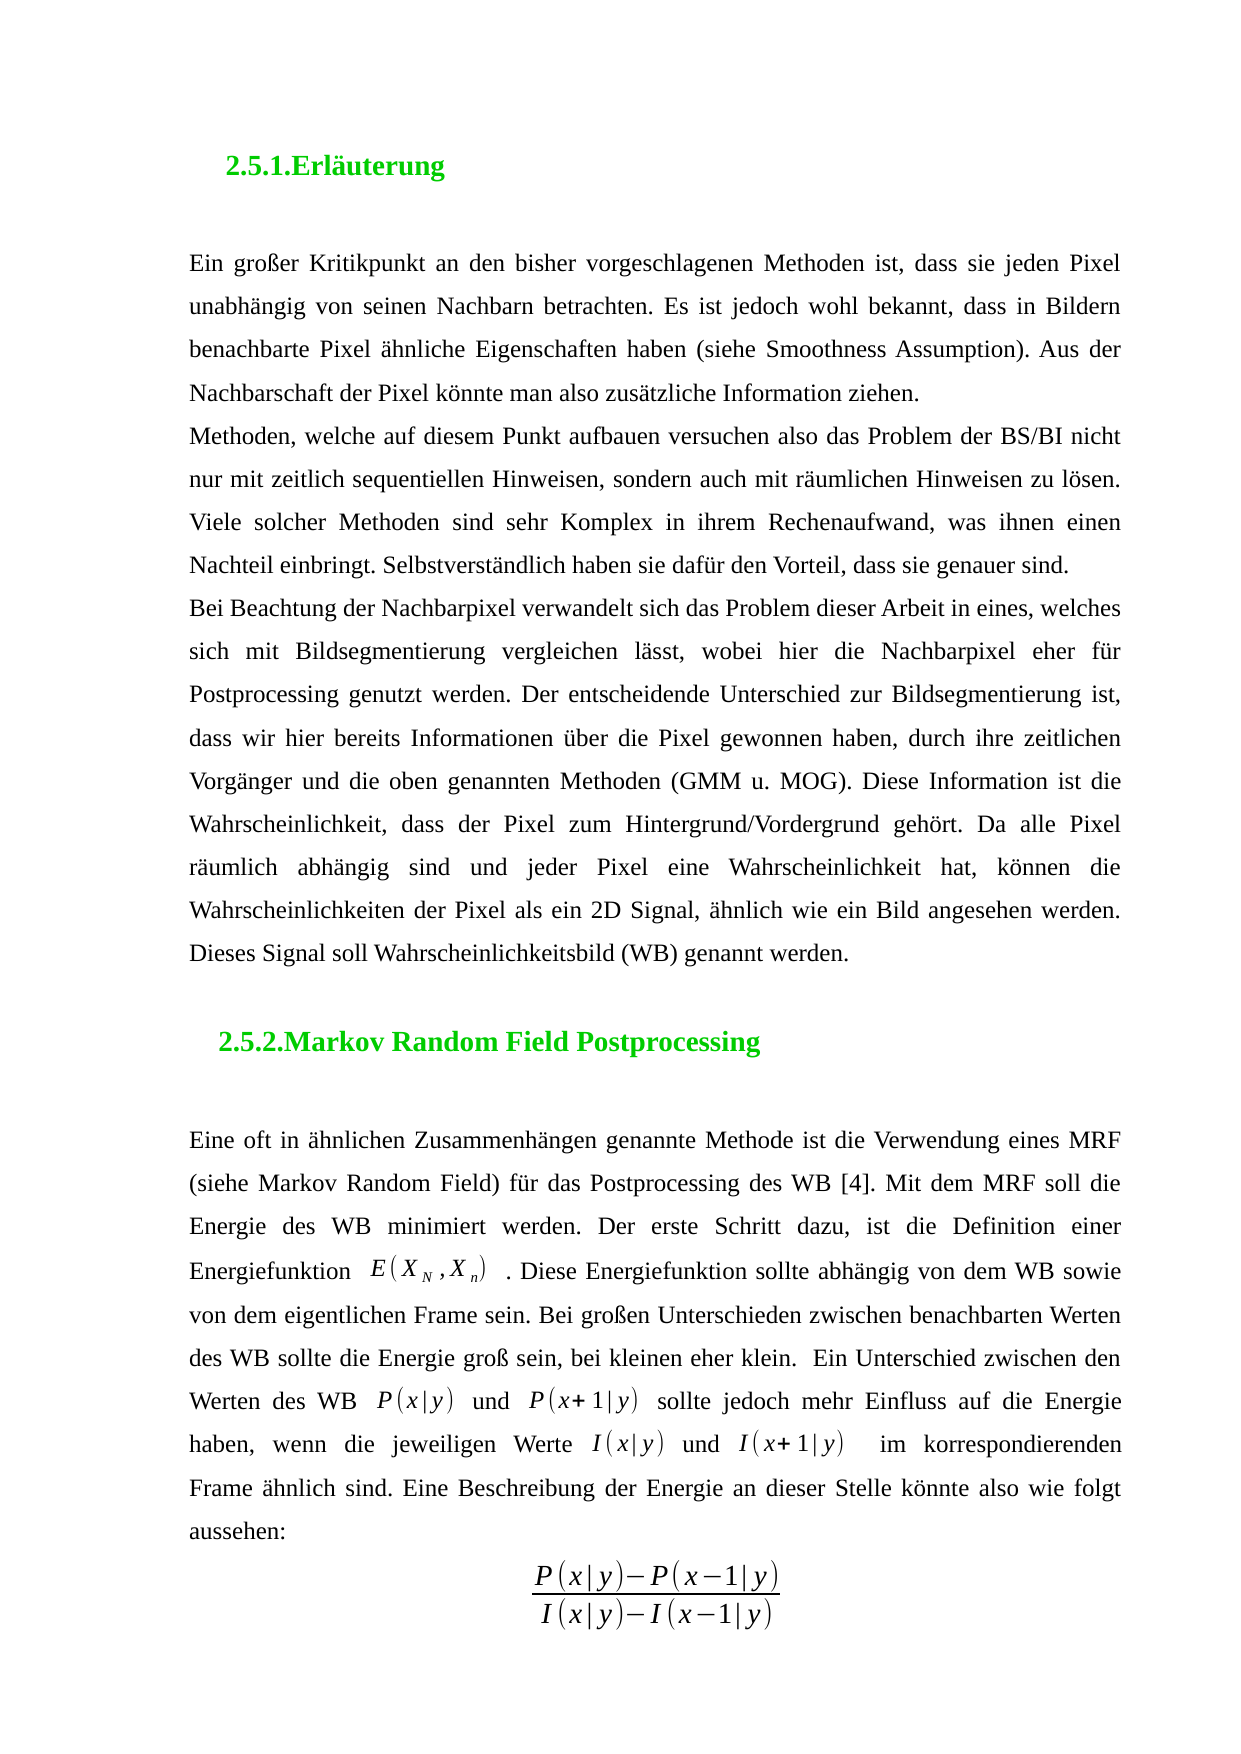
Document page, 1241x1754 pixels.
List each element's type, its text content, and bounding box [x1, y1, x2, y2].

text Methoden, welche auf diesem Punkt aufbauen versuchen also das Problem der BS/BI nicht nur mit zeitlich sequentiellen Hinweisen, sondern auch mit räumlichen Hinweisen zu lösen. Viele solcher Methoden sind sehr Komplex in ihrem Rechenaufwand, was ihnen einen Nachteil einbringt. Selbstverständlich haben sie dafür den Vorteil, dass sie genauer sind. [189, 421, 1122, 579]
text Bei Beachtung der Nachbarpixel verwandelt sich das Problem dieser Arbeit in eines, welches sich mit Bildsegmentierung vergleichen lässt, wobei hier die Nachbarpixel eher für Postprocessing genutzt werden. Der entscheidende Unterschied zur Bildsegmentierung ist, dass wir hier bereits Informationen über die Pixel gewonnen haben, durch ihre zeitlichen Vorgänger und die oben genannten Methoden (GMM u. MOG). Diese Information ist die Wahrscheinlichkeit, dass der Pixel zum Hintergrund/Vordergrund gehört. Da alle Pixel räumlich abhängig sind und jeder Pixel eine Wahrscheinlichkeit hat, können die Wahrscheinlichkeiten der Pixel als ein 2D Signal, ähnlich wie ein Bild angesehen werden. Dieses Signal soll Wahrscheinlichkeitsbild (WB) genannt werden. [189, 593, 1122, 967]
text 2.5.2.Markov Random Field Postprocessing [189, 1024, 1122, 1058]
text 2.5.1.Erläuterung [189, 148, 1122, 181]
text Ein großer Kritikpunkt an den bisher vorgeschlagenen Methoden ist, dass sie jeden Pixel unabhängig von seinen Nachbarn betrachten. Es ist jedoch wohl bekannt, dass in Bildern benachbarte Pixel ähnliche Eigenschaften haben (siehe Smoothness Assumption). Aus der Nachbarschaft der Pixel könnte man also zusätzliche Information ziehen. [189, 248, 1122, 406]
text Eine oft in ähnlichen Zusammenhängen genannte Methode ist die Verwendung eines MRF (siehe Markov Random Field) für das Postprocessing des WB [4]. Mit dem MRF soll die Energie des WB minimiert werden. Der erste Schritt dazu, ist die Definition einer Energiefunktion. Diese Energiefunktion sollte abhängig von dem WB sowie von dem eigentlichen Frame sein. Bei großen Unterschieden zwischen benachbarten Werten des WB sollte die Energie groß sein, bei kleinen eher klein. Ein Unterschied zwischen den Werten des WBundsollte jedoch mehr Einfluss auf die Energie haben, wenn die jeweiligen Werteund im korrespondierenden Frame ähnlich sind. Eine Beschreibung der Energie an dieser Stelle könnte also wie folgt aussehen: [189, 1125, 1122, 1544]
